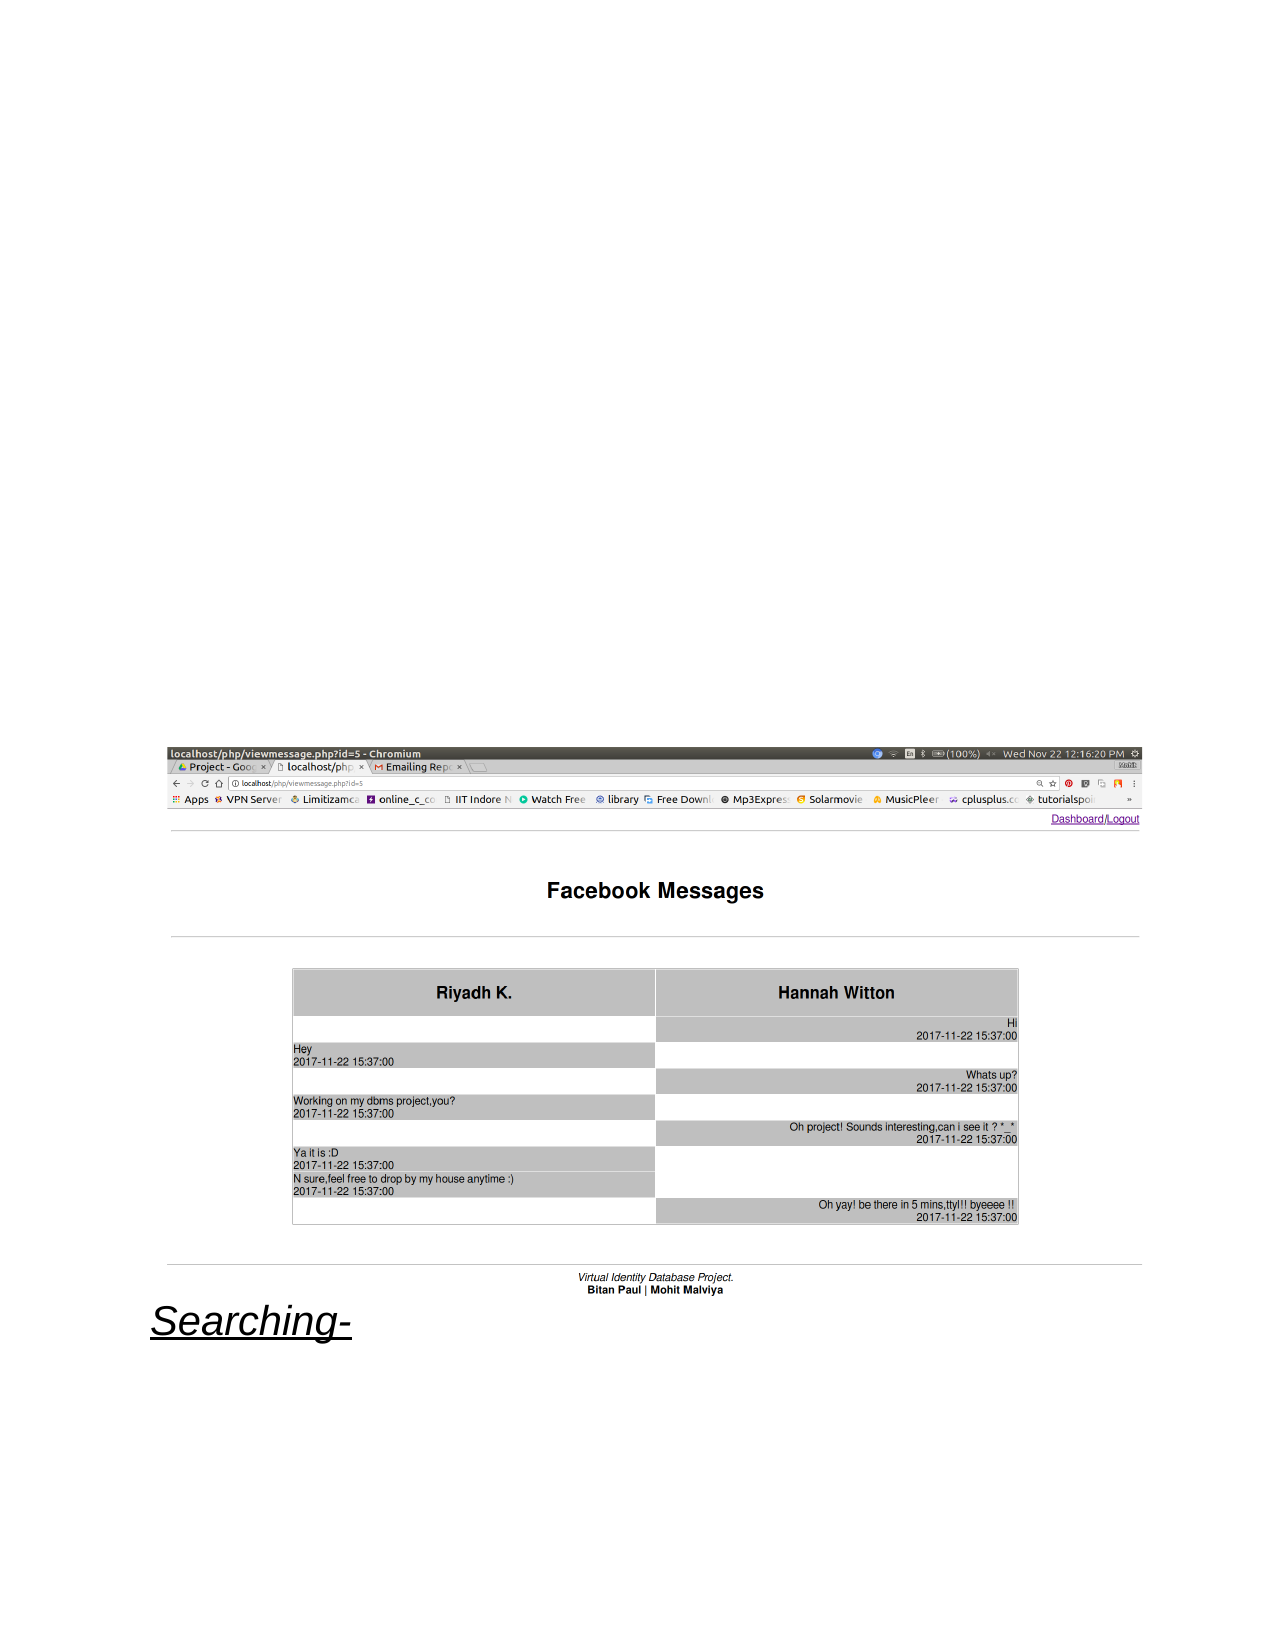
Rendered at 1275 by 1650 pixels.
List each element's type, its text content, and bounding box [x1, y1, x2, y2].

text Searching- [150, 725, 1125, 1344]
picture [167, 747, 1143, 1296]
